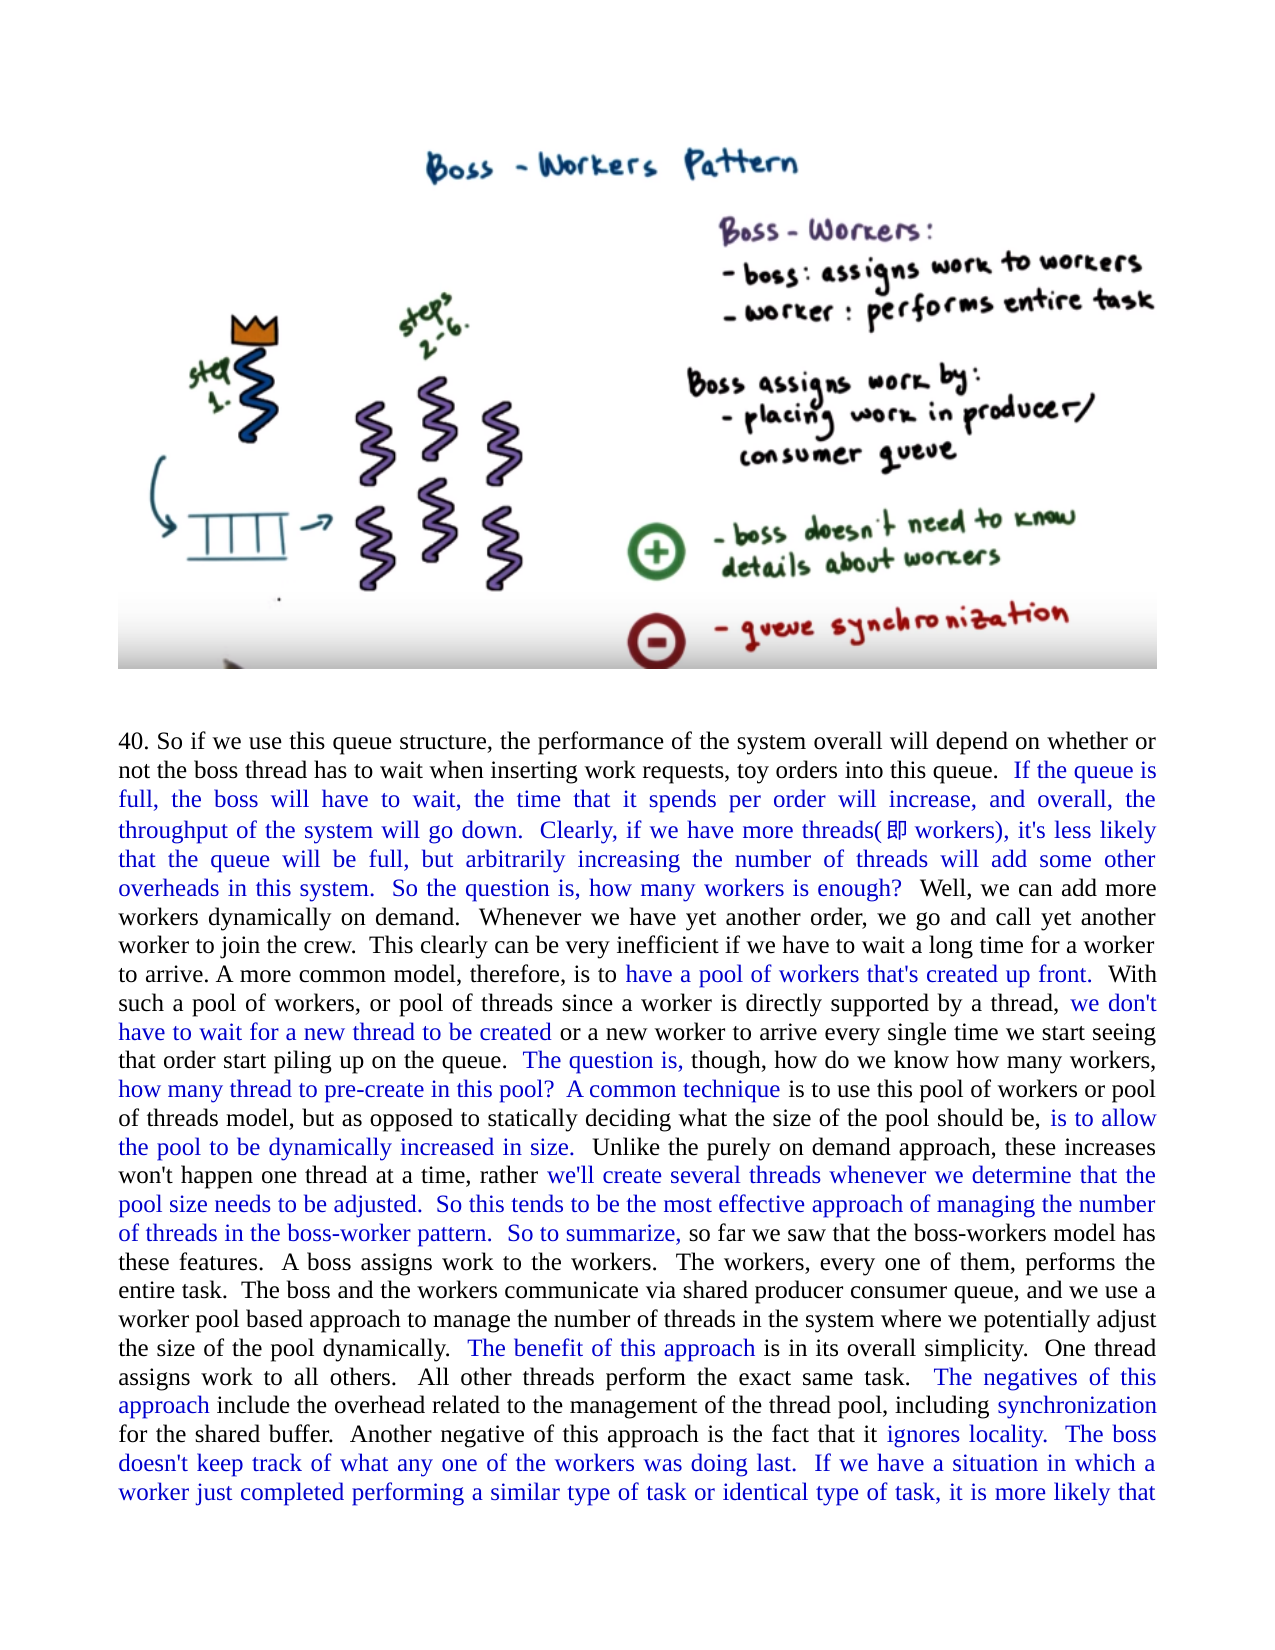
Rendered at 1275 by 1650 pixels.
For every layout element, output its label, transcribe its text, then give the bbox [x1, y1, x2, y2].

text 40. So if we use this queue structure, the performance of the system overall will depend on whether or not the boss thread has to wait when inserting work requests, toy orders into this queue. If the queue is full, the boss will have to wait, the time that it spends per order will increase, and overall, the throughput of the system will go down. Clearly, if we have more threads(即workers), it's less likely that the queue will be full, but arbitrarily increasing the number of threads will add some other overheads in this system. So the question is, how many workers is enough? Well, we can add more workers dynamically on demand. Whenever we have yet another order, we go and call yet another worker to join the crew. This clearly can be very inefficient if we have to wait a long time for a worker to arrive. A more common model, therefore, is to have a pool of workers that's created up front. With such a pool of workers, or pool of threads since a worker is directly supported by a thread, we don't have to wait for a new thread to be created or a new worker to arrive every single time we start seeing that order start piling up on the queue. The question is, though, how do we know how many workers, how many thread to pre-create in this pool? A common technique is to use this pool of workers or pool of threads model, but as opposed to statically deciding what the size of the pool should be, is to allow the pool to be dynamically increased in size. Unlike the purely on demand approach, these increases won't happen one thread at a time, rather we'll create several threads whenever we determine that the pool size needs to be adjusted. So this tends to be the most effective approach of managing the number of threads in the boss-worker pattern. So to summarize, so far we saw that the boss-workers model has these features. A boss assigns work to the workers. The workers, every one of them, performs the entire task. The boss and the workers communicate via shared producer consumer queue, and we use a worker pool based approach to manage the number of threads in the system where we potentially adjust the size of the pool dynamically. The benefit of this approach is in its overall simplicity. One thread assigns work to all others. All other threads perform the exact same task. The negatives of this approach include the overhead related to the management of the thread pool, including synchronization for the shared buffer. Another negative of this approach is the fact that it ignores locality. The boss doesn't keep track of what any one of the workers was doing last. If we have a situation in which a worker just completed performing a similar type of task or identical type of task, it is more likely that [118, 726, 1157, 1506]
picture [118, 146, 1157, 669]
